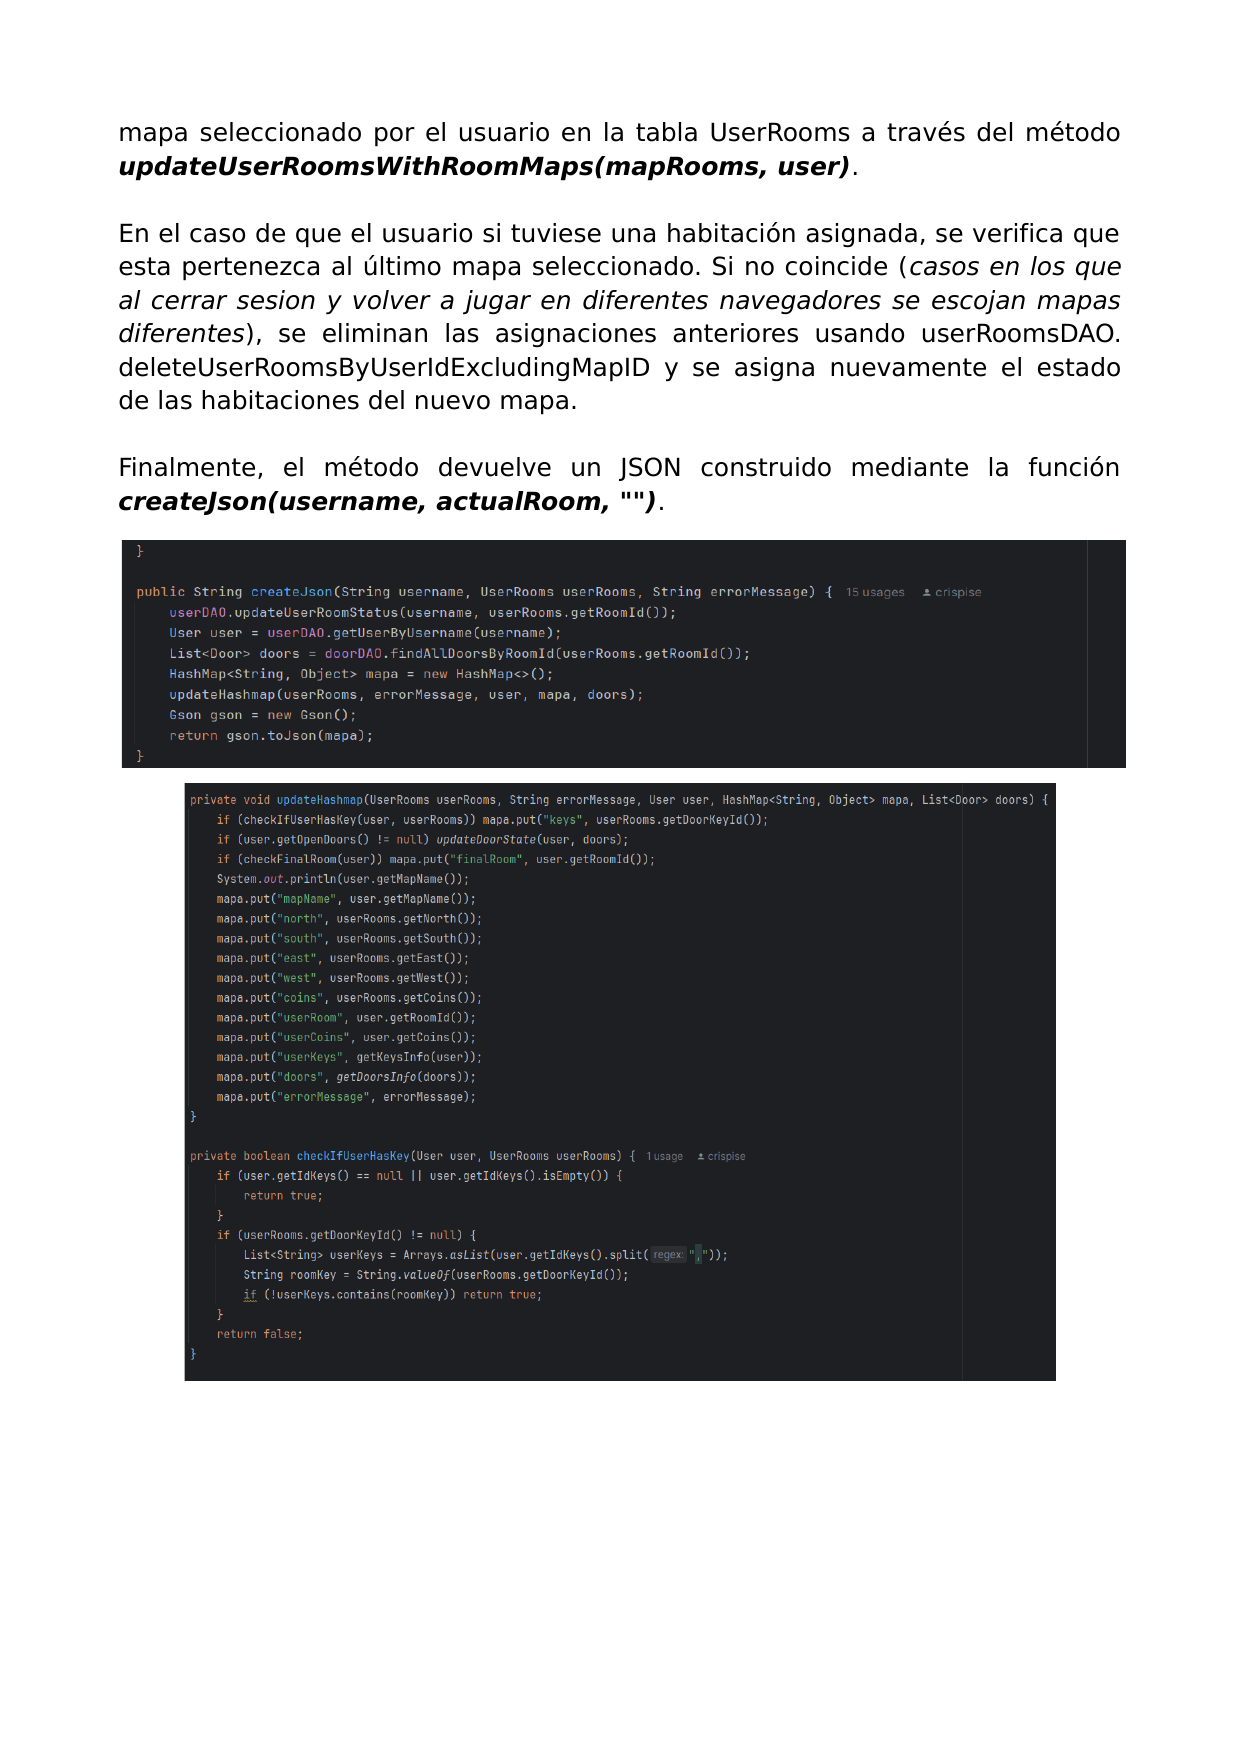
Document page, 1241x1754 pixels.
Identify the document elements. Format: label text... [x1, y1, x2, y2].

text En el caso de que el usuario si tuviese una habitación asignada, se verifica que esta pertenezca al último mapa seleccionado. Si no coincide (casos en los que al cerrar sesion y volver a jugar en diferentes navegadores se escojan mapas diferentes), se eliminan las asignaciones anteriores usando userRoomsDAO. deleteUserRoomsByUserIdExcludingMapID y se asigna nuevamente el estado de las habitaciones del nuevo mapa. [118, 219, 1122, 416]
picture [121, 540, 1126, 768]
text Finalmente, el método devuelve un JSON construido mediante la función createJson(username, actualRoom, ""). [118, 453, 1122, 516]
picture [184, 783, 1056, 1381]
text mapa seleccionado por el usuario en la tabla UserRooms a través del método updateUserRoomsWithRoomMaps(mapRooms, user). [118, 118, 1122, 181]
